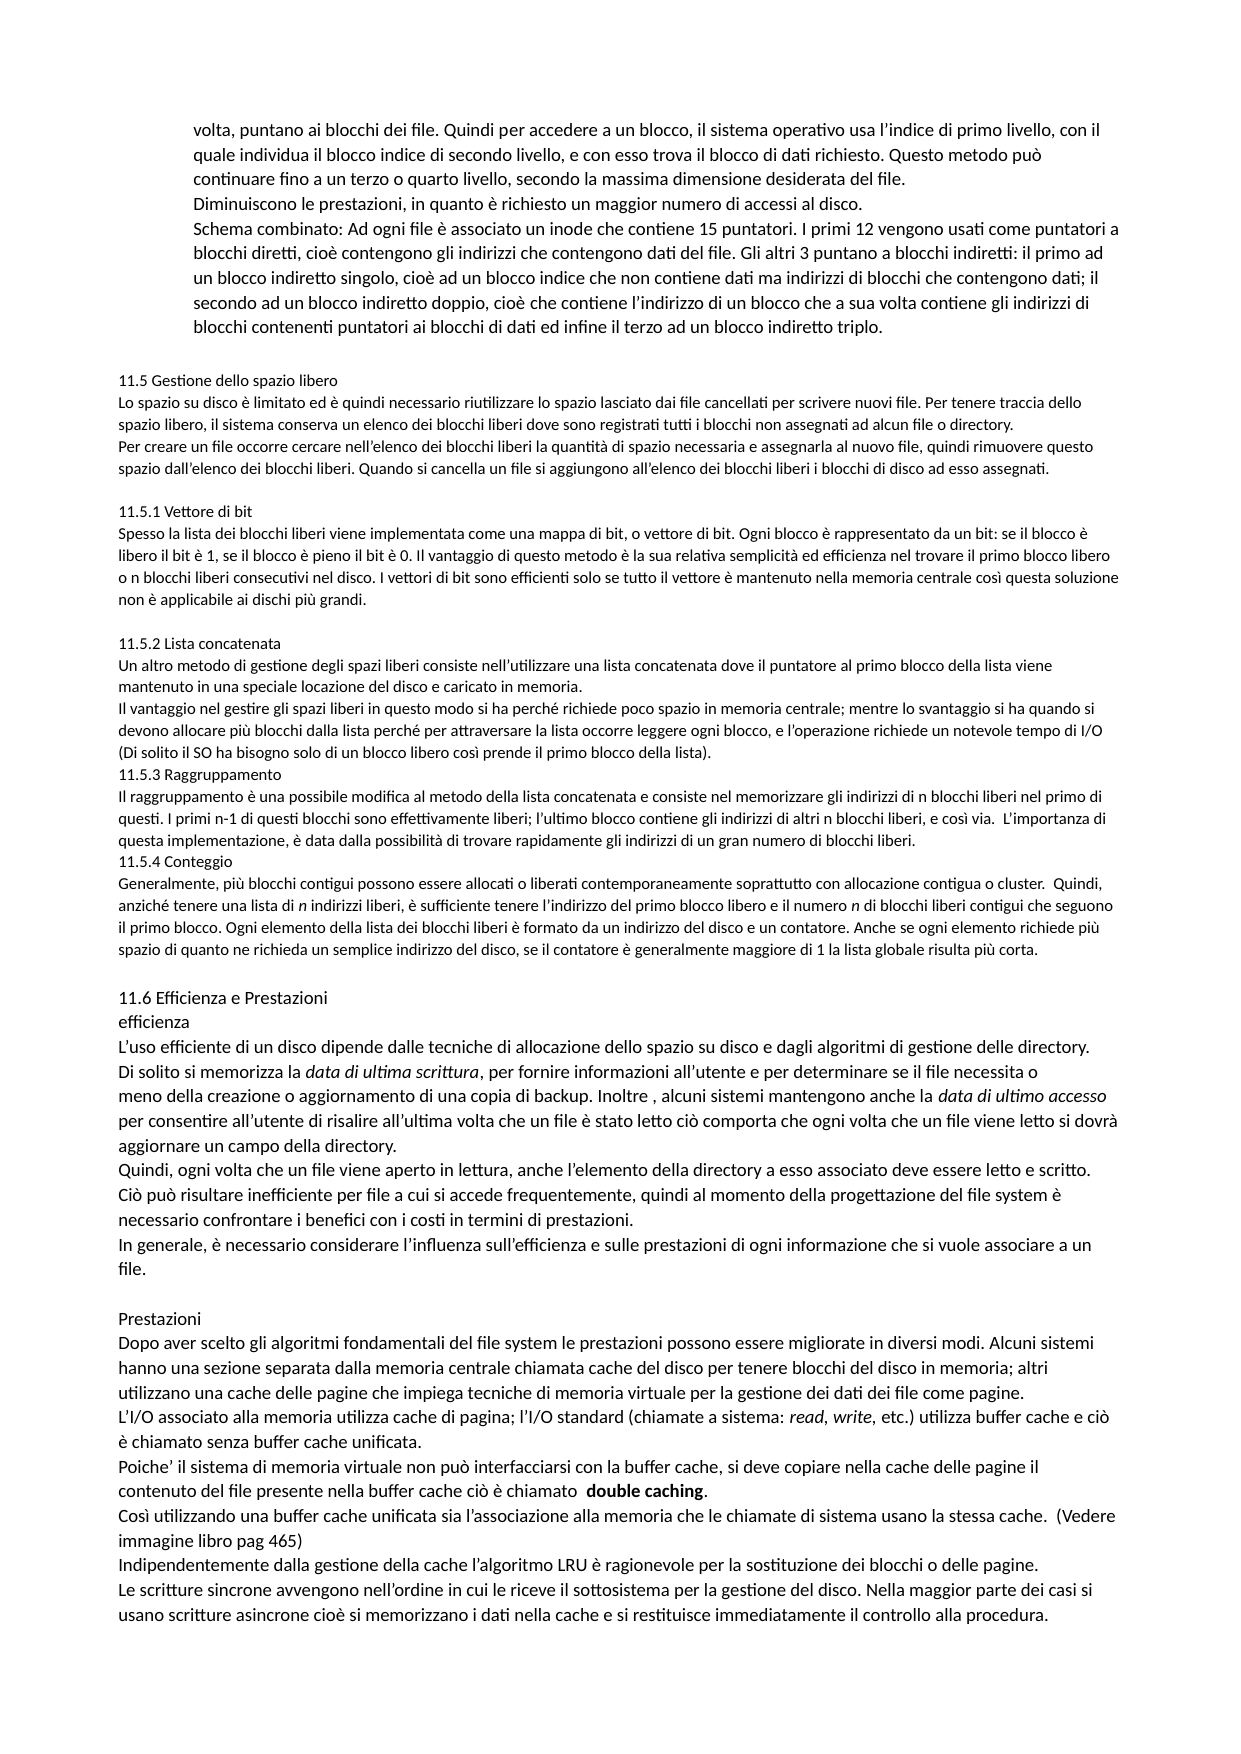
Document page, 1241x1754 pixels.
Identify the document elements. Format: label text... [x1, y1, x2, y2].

text L’uso efficiente di un disco dipende dalle tecniche di allocazione dello spazio su disco e dagli algoritmi di gestione delle directory. [118, 1035, 1122, 1058]
text Lo spazio su disco è limitato ed è quindi necessario riutilizzare lo spazio lasciato dai file cancellati per scrivere nuovi file. Per tenere traccia dello spazio libero, il sistema conserva un elenco dei blocchi liberi dove sono registrati tutti i blocchi non assegnati ad alcun file o directory. [118, 392, 1122, 434]
text meno della creazione o aggiornamento di una copia di backup. Inoltre , alcuni sistemi mantengono anche la data di ultimo accesso per consentire all’utente di risalire all’ultima volta che un file è stato letto ciò comporta che ogni volta che un file viene letto si dovrà aggiornare un campo della directory. [118, 1084, 1122, 1157]
list Schema combinato: Ad ogni file è associato un inode che contiene 15 puntatori. I primi 12 vengono usati come puntatori a blocchi diretti, cioè contengono gli indirizzi che contengono dati del file. Gli altri 3 puntano a blocchi indiretti: il primo ad un blocco indiretto singolo, cioè ad un blocco indice che non contiene dati ma indirizzi di blocchi che contengono dati; il secondo ad un blocco indiretto doppio, cioè che contiene l’indirizzo di un blocco che a sua volta contiene gli indirizzi di blocchi contenenti puntatori ai blocchi di dati ed infine il terzo ad un blocco indiretto triplo. [193, 217, 1122, 338]
list volta, puntano ai blocchi dei file. Quindi per accedere a un blocco, il sistema operativo usa l’indice di primo livello, con il quale individua il blocco indice di secondo livello, e con esso trova il blocco di dati richiesto. Questo metodo può continuare fino a un terzo o quarto livello, secondo la massima dimensione desiderata del file. [193, 118, 1122, 190]
text 11.5.4 Conteggio [118, 852, 1122, 872]
text Spesso la lista dei blocchi liberi viene implementata come una mappa di bit, o vettore di bit. Ogni blocco è rappresentato da un bit: se il blocco è libero il bit è 1, se il blocco è pieno il bit è 0. Il vantaggio di questo metodo è la sua relativa semplicità ed efficienza nel trovare il primo blocco libero o n blocchi liberi consecutivi nel disco. I vettori di bit sono efficienti solo se tutto il vettore è mantenuto nella memoria centrale così questa soluzione non è applicabile ai dischi più grandi. [118, 524, 1122, 609]
text 11.5 Gestione dello spazio libero [118, 371, 1122, 391]
text Quindi, ogni volta che un file viene aperto in lettura, anche l’elemento della directory a esso associato deve essere letto e scritto. [118, 1159, 1122, 1182]
text 11.6 Efficienza e Prestazioni [118, 986, 1122, 1009]
text Il vantaggio nel gestire gli spazi liberi in questo modo si ha perché richiede poco spazio in memoria centrale; mentre lo svantaggio si ha quando si devono allocare più blocchi dalla lista perché per attraversare la lista occorre leggere ogni blocco, e l’operazione richiede un notevole tempo di I/O (Di solito il SO ha bisogno solo di un blocco libero così prende il primo blocco della lista). [118, 699, 1122, 763]
text Prestazioni [118, 1307, 1122, 1330]
text Generalmente, più blocchi contigui possono essere allocati o liberati contemporaneamente soprattutto con allocazione contigua o cluster. Quindi, anziché tenere una lista di n indirizzi liberi, è sufficiente tenere l’indirizzo del primo blocco libero e il numero n di blocchi liberi contigui che seguono il primo blocco. Ogni elemento della lista dei blocchi liberi è formato da un indirizzo del disco e un contatore. Anche se ogni elemento richiede più spazio di quanto ne richieda un semplice indirizzo del disco, se il contatore è generalmente maggiore di 1 la lista globale risulta più corta. [118, 874, 1122, 959]
text Un altro metodo di gestione degli spazi liberi consiste nell’utilizzare una lista concatenata dove il puntatore al primo blocco della lista viene mantenuto in una speciale locazione del disco e caricato in memoria. [118, 655, 1122, 697]
text Dopo aver scelto gli algoritmi fondamentali del file system le prestazioni possono essere migliorate in diversi modi. Alcuni sistemi hanno una sezione separata dalla memoria centrale chiamata cache del disco per tenere blocchi del disco in memoria; altri utilizzano una cache delle pagine che impiega tecniche di memoria virtuale per la gestione dei dati dei file come pagine. [118, 1331, 1122, 1404]
text Poiche’ il sistema di memoria virtuale non può interfacciarsi con la buffer cache, si deve copiare nella cache delle pagine il contenuto del file presente nella buffer cache ciò è chiamato double caching. [118, 1455, 1122, 1502]
text Così utilizzando una buffer cache unificata sia l’associazione alla memoria che le chiamate di sistema usano la stessa cache. (Vedere immagine libro pag 465) [118, 1504, 1122, 1552]
text Indipendentemente dalla gestione della cache l’algoritmo LRU è ragionevole per la sostituzione dei blocchi o delle pagine. [118, 1554, 1122, 1577]
text Il raggruppamento è una possibile modifica al metodo della lista concatenata e consiste nel memorizzare gli indirizzi di n blocchi liberi nel primo di questi. I primi n-1 di questi blocchi sono effettivamente liberi; l’ultimo blocco contiene gli indirizzi di altri n blocchi liberi, e così via. L’importanza di questa implementazione, è data dalla possibilità di trovare rapidamente gli indirizzi di un gran numero di blocchi liberi. [118, 786, 1122, 850]
text In generale, è necessario considerare l’influenza sull’efficienza e sulle prestazioni di ogni informazione che si vuole associare a un file. [118, 1233, 1122, 1280]
text Per creare un file occorre cercare nell’elenco dei blocchi liberi la quantità di spazio necessaria e assegnarla al nuovo file, quindi rimuovere questo spazio dall’elenco dei blocchi liberi. Quando si cancella un file si aggiungono all’elenco dei blocchi liberi i blocchi di disco ad esso assegnati. [118, 436, 1122, 478]
text 11.5.2 Lista concatenata [118, 633, 1122, 653]
text Le scritture sincrone avvengono nell’ordine in cui le riceve il sottosistema per la gestione del disco. Nella maggior parte dei casi si usano scritture asincrone cioè si memorizzano i dati nella cache e si restituisce immediatamente il controllo alla procedura. [118, 1578, 1122, 1626]
text L’I/O associato alla memoria utilizza cache di pagina; l’I/O standard (chiamate a sistema: read, write, etc.) utilizza buffer cache e ciò è chiamato senza buffer cache unificata. [118, 1406, 1122, 1453]
text 11.5.3 Raggruppamento [118, 764, 1122, 784]
text Di solito si memorizza la data di ultima scrittura, per fornire informazioni all’utente e per determinare se il file necessita o [118, 1060, 1122, 1083]
text 11.5.1 Vettore di bit [118, 502, 1122, 522]
text efficienza [118, 1011, 1122, 1033]
list Diminuiscono le prestazioni, in quanto è richiesto un maggior numero di accessi al disco. [193, 192, 1122, 215]
text Ciò può risultare inefficiente per file a cui si accede frequentemente, quindi al momento della progettazione del file system è necessario confrontare i benefici con i costi in termini di prestazioni. [118, 1183, 1122, 1231]
